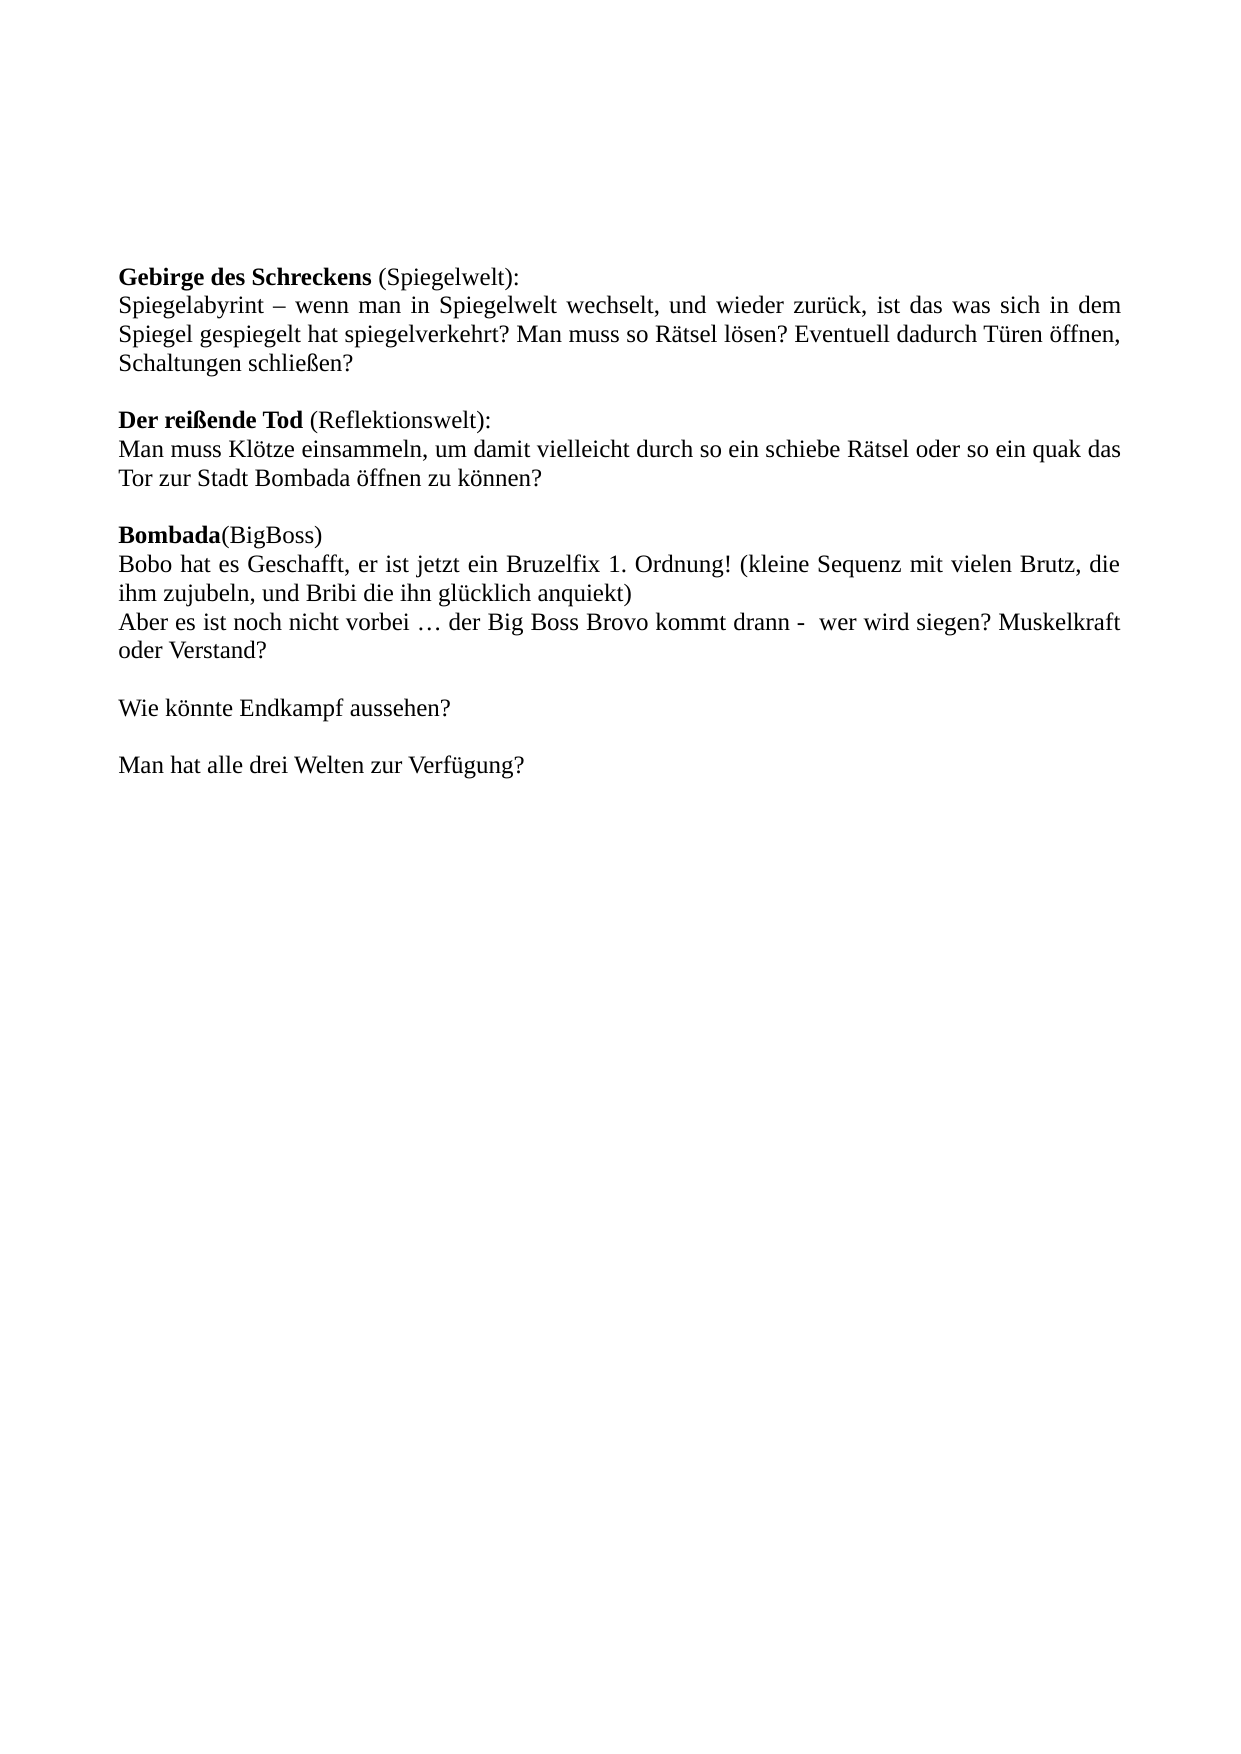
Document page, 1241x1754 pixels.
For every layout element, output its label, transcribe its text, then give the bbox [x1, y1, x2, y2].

text Bombada(BigBoss) [118, 521, 1122, 549]
text Spiegelabyrint – wenn man in Spiegelwelt wechselt, und wieder zurück, ist das was sich in dem Spiegel gespiegelt hat spiegelverkehrt? Man muss so Rätsel lösen? Eventuell dadurch Türen öffnen, Schaltungen schließen? [118, 291, 1122, 377]
text Aber es ist noch nicht vorbei … der Big Boss Brovo kommt drann - wer wird siegen? Muskelkraft oder Verstand? [118, 607, 1122, 664]
text Gebirge des Schreckens (Spiegelwelt): [118, 262, 1122, 291]
text Man hat alle drei Welten zur Verfügung? [118, 751, 1122, 779]
text Bobo hat es Geschafft, er ist jetzt ein Bruzelfix 1. Ordnung! (kleine Sequenz mit vielen Brutz, die ihm zujubeln, und Bribi die ihn glücklich anquiekt) [118, 549, 1122, 607]
text Wie könnte Endkampf aussehen? [118, 693, 1122, 722]
text Man muss Klötze einsammeln, um damit vielleicht durch so ein schiebe Rätsel oder so ein quak das Tor zur Stadt Bombada öffnen zu können? [118, 434, 1122, 492]
text Der reißende Tod (Reflektionswelt): [118, 406, 1122, 434]
